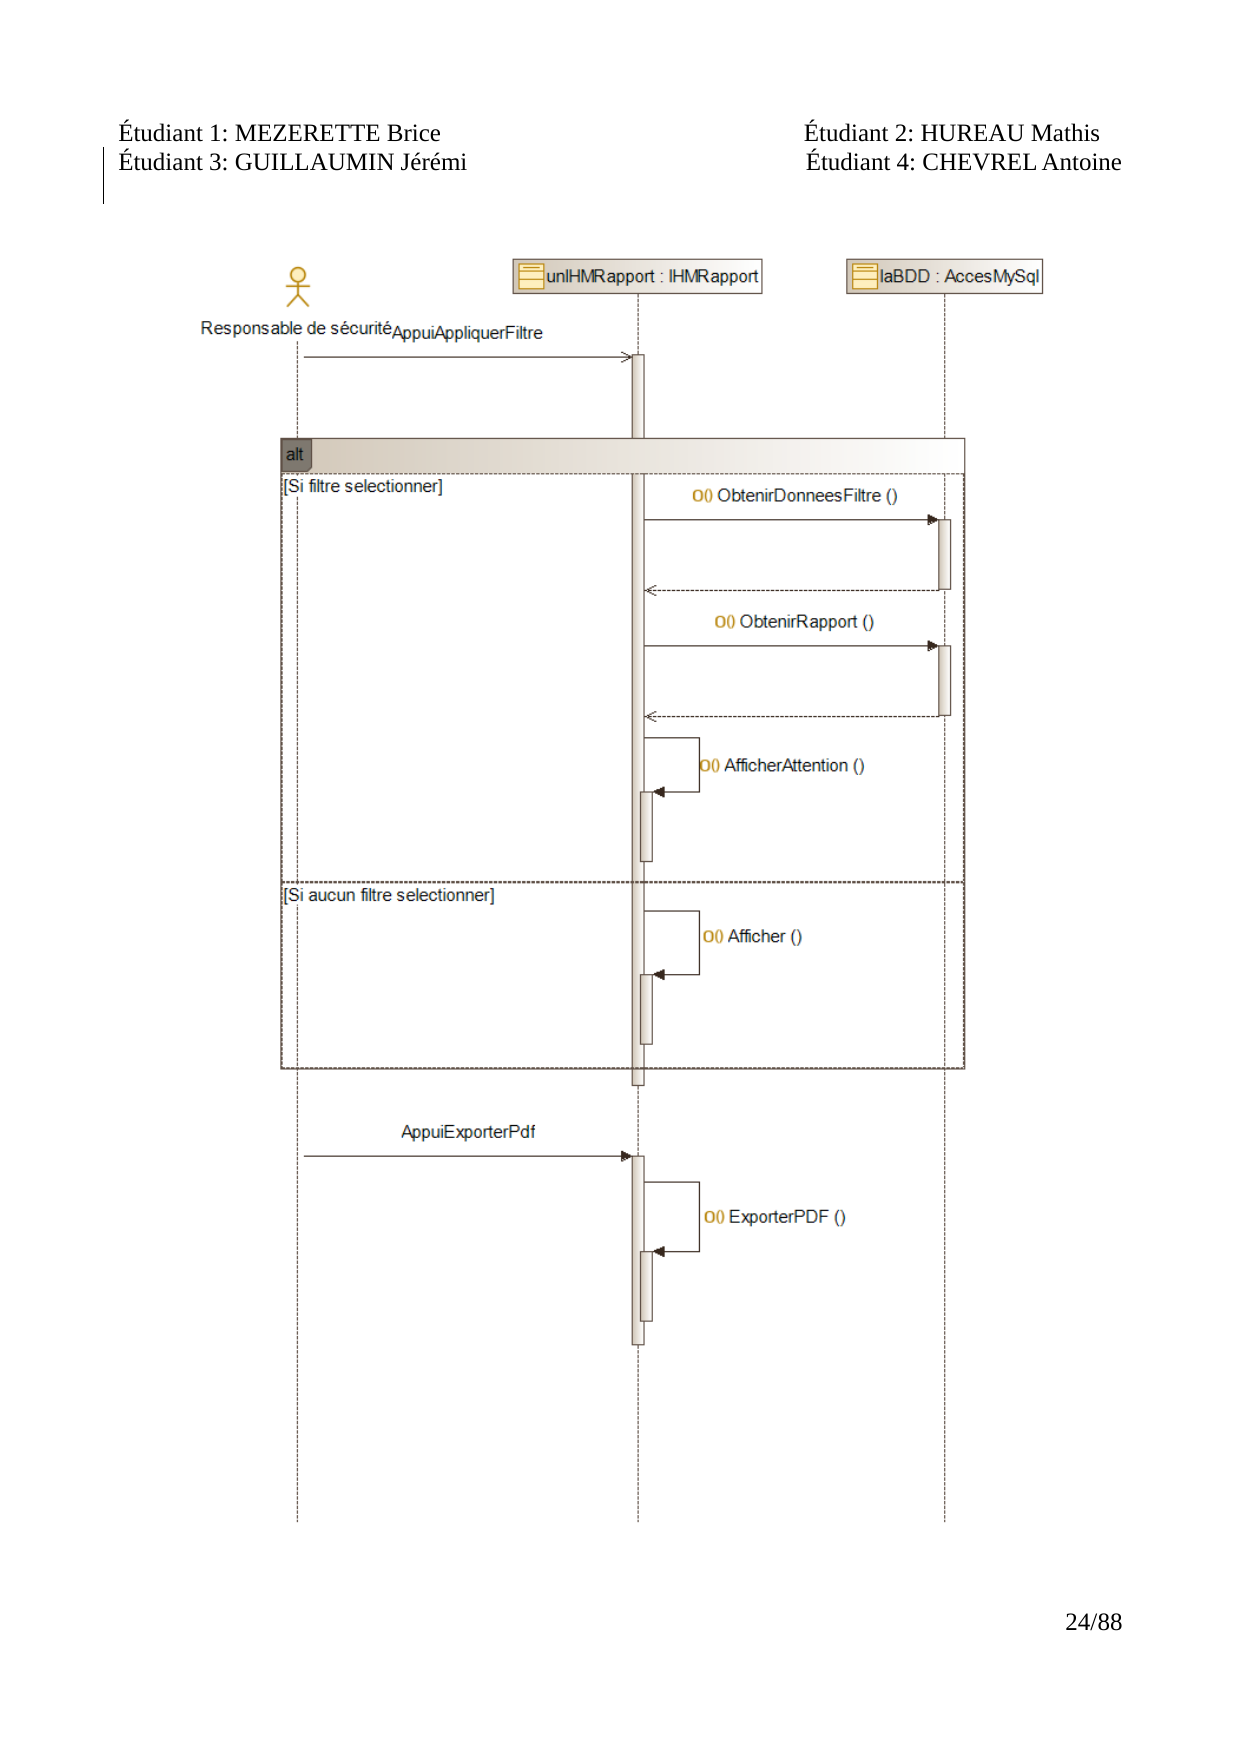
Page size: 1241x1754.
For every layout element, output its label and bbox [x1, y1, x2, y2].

picture [179, 247, 1055, 1534]
